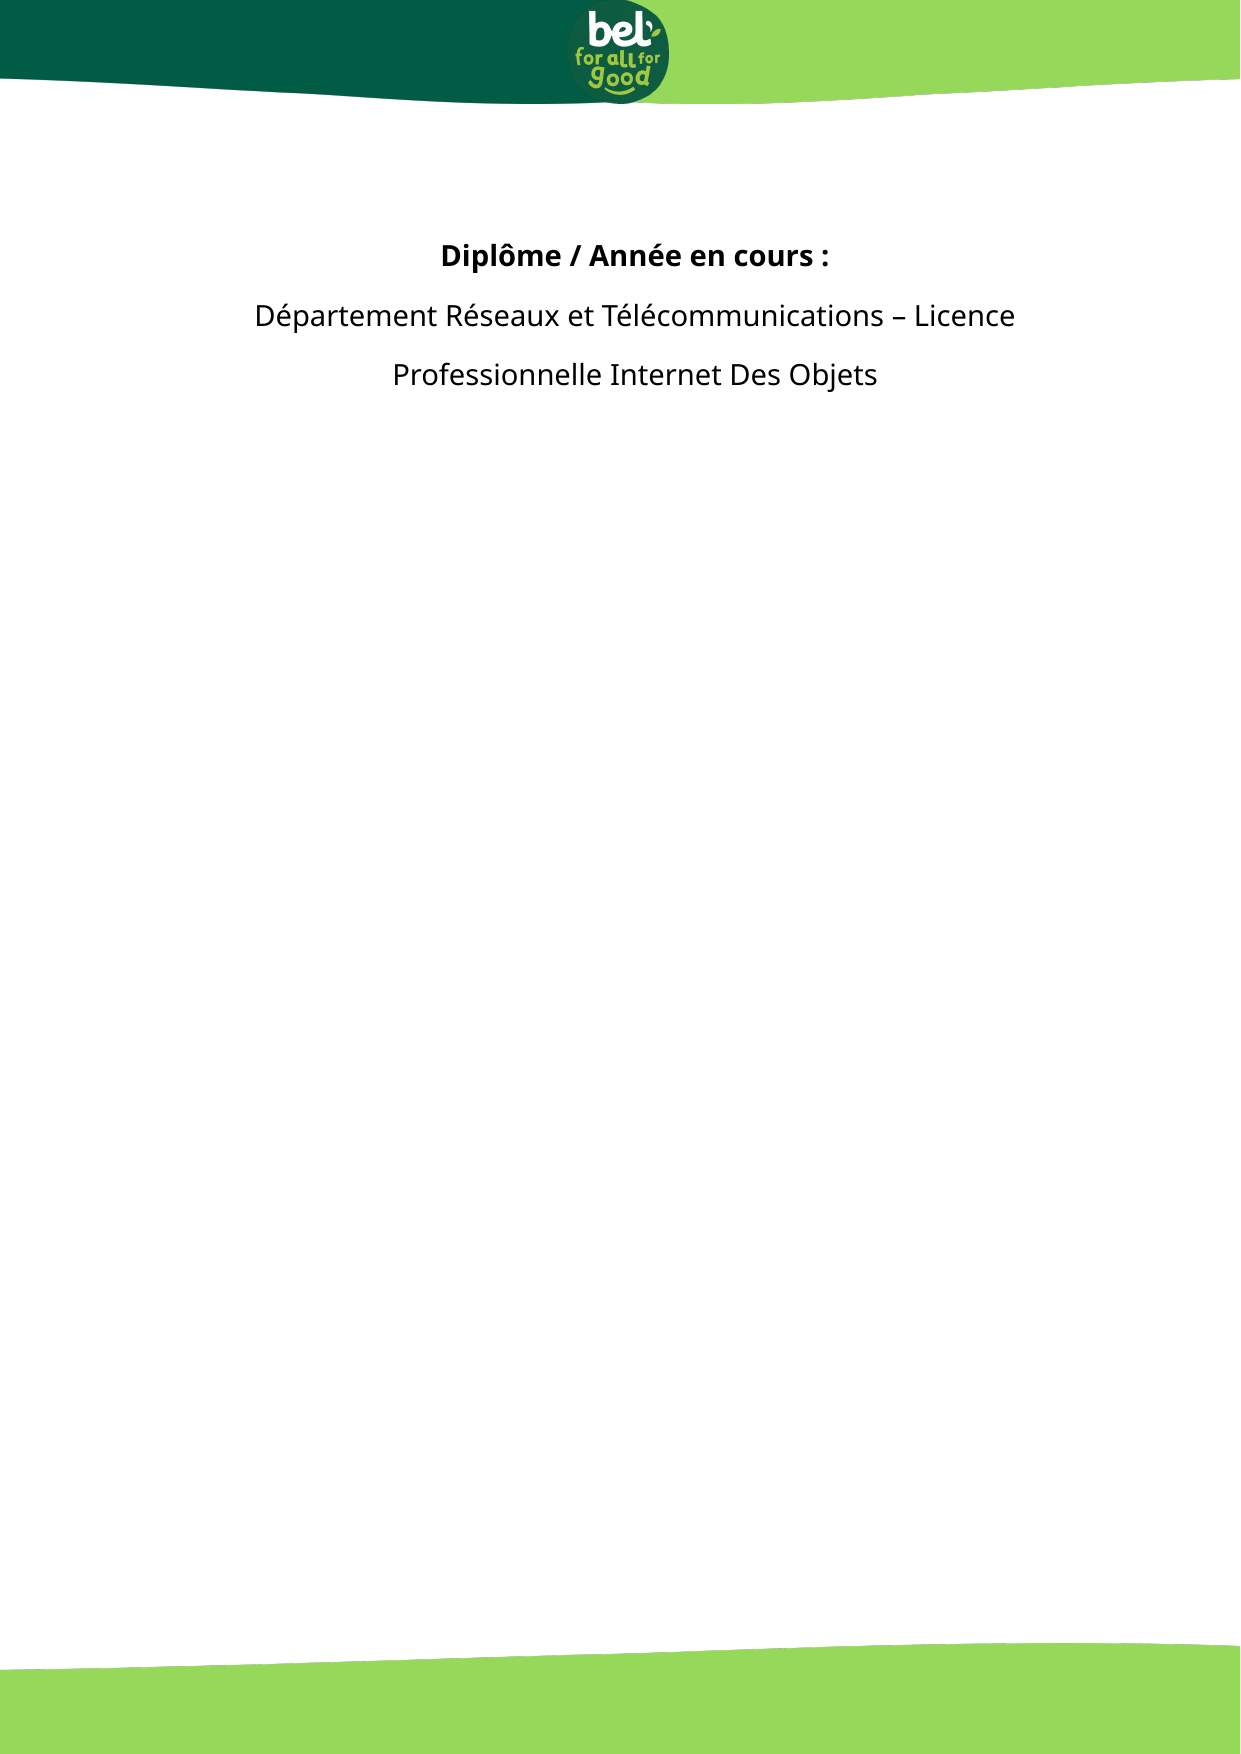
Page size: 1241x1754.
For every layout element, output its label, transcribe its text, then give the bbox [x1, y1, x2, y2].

picture [0, 0, 1240, 104]
text Département Réseaux et Télécommunications – Licence Professionnelle Internet Des Objets [177, 295, 1181, 394]
picture [0, 1643, 1241, 1754]
text Diplôme / Année en cours : [177, 235, 1181, 275]
